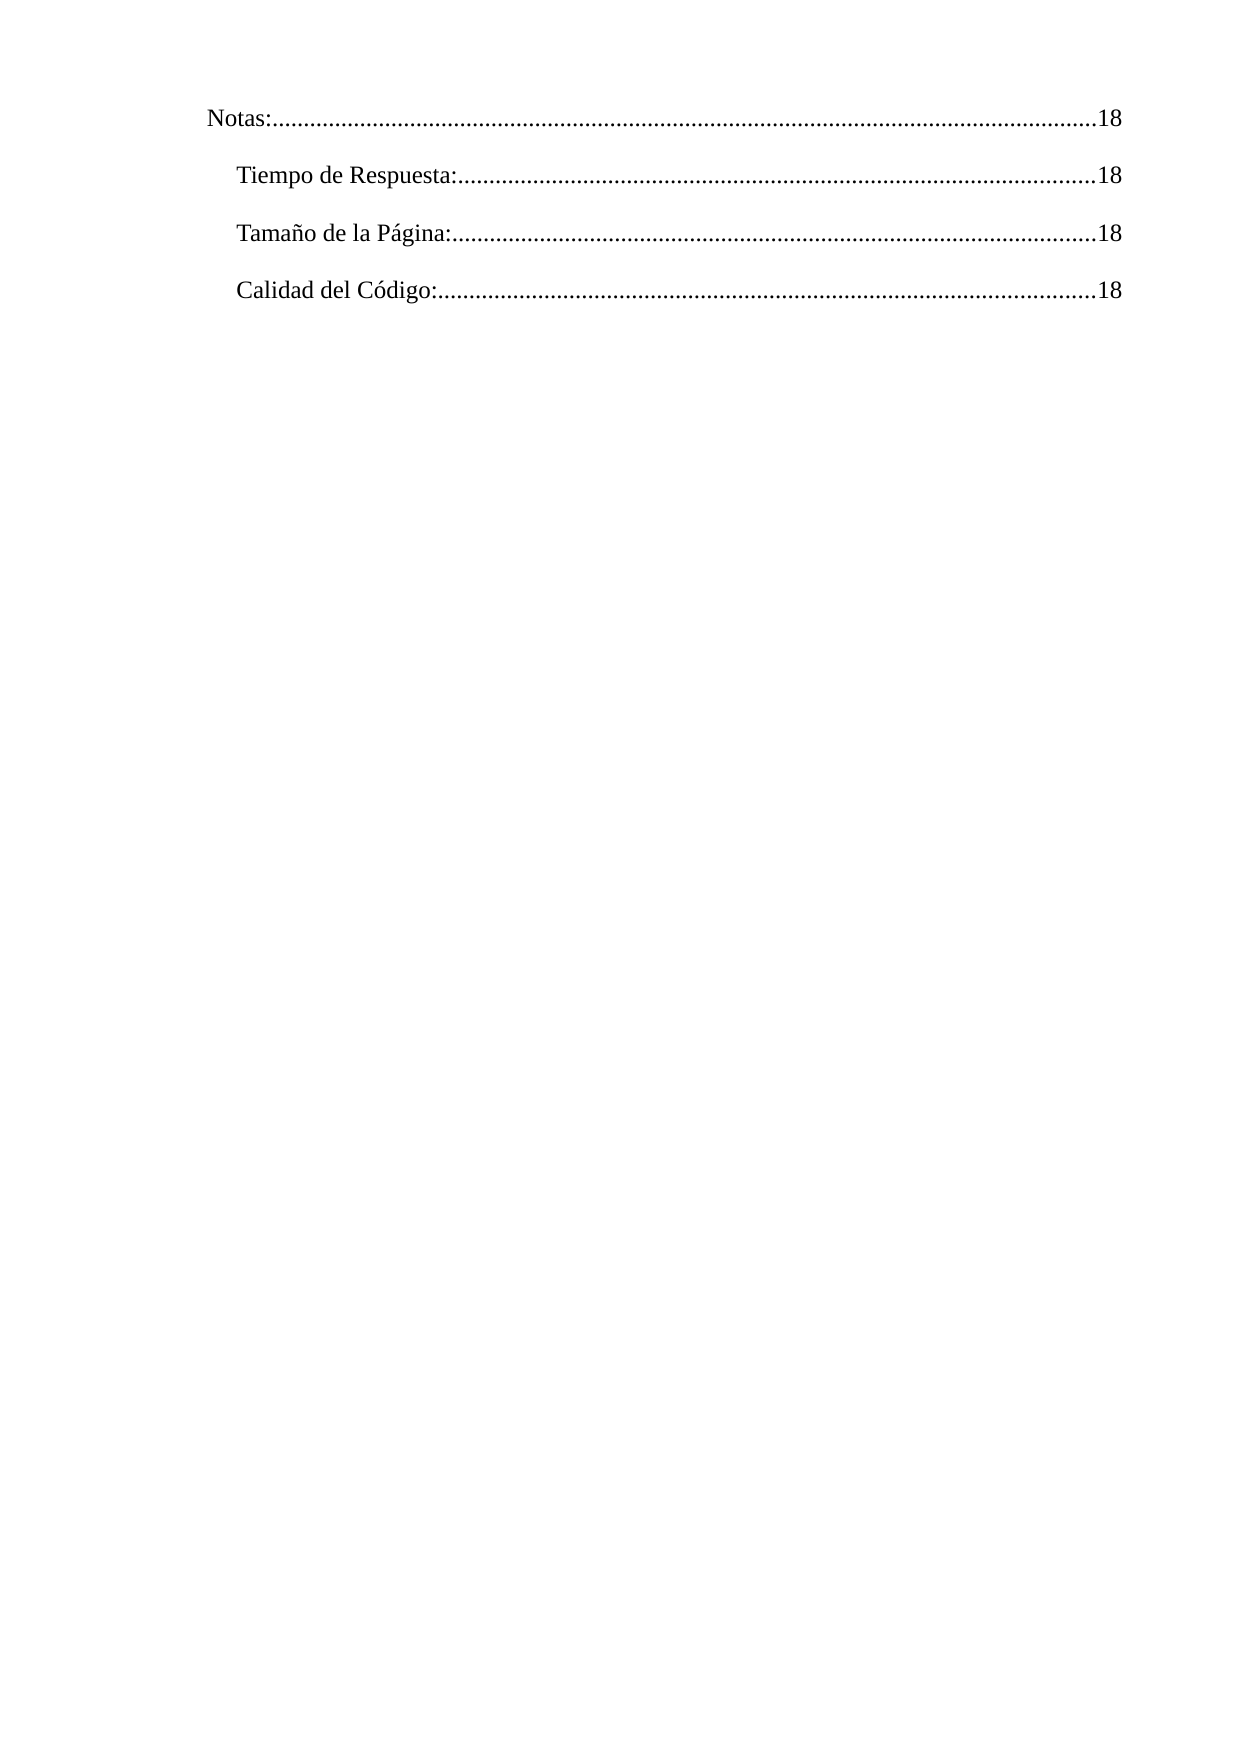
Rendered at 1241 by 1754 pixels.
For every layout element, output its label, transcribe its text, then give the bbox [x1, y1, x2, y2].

text Calidad del Código: 18 [236, 276, 1122, 304]
text Notas: 18 [207, 103, 1122, 132]
text Tiempo de Respuesta: 18 [236, 161, 1122, 189]
text Tamaño de la Página: 18 [236, 218, 1122, 247]
